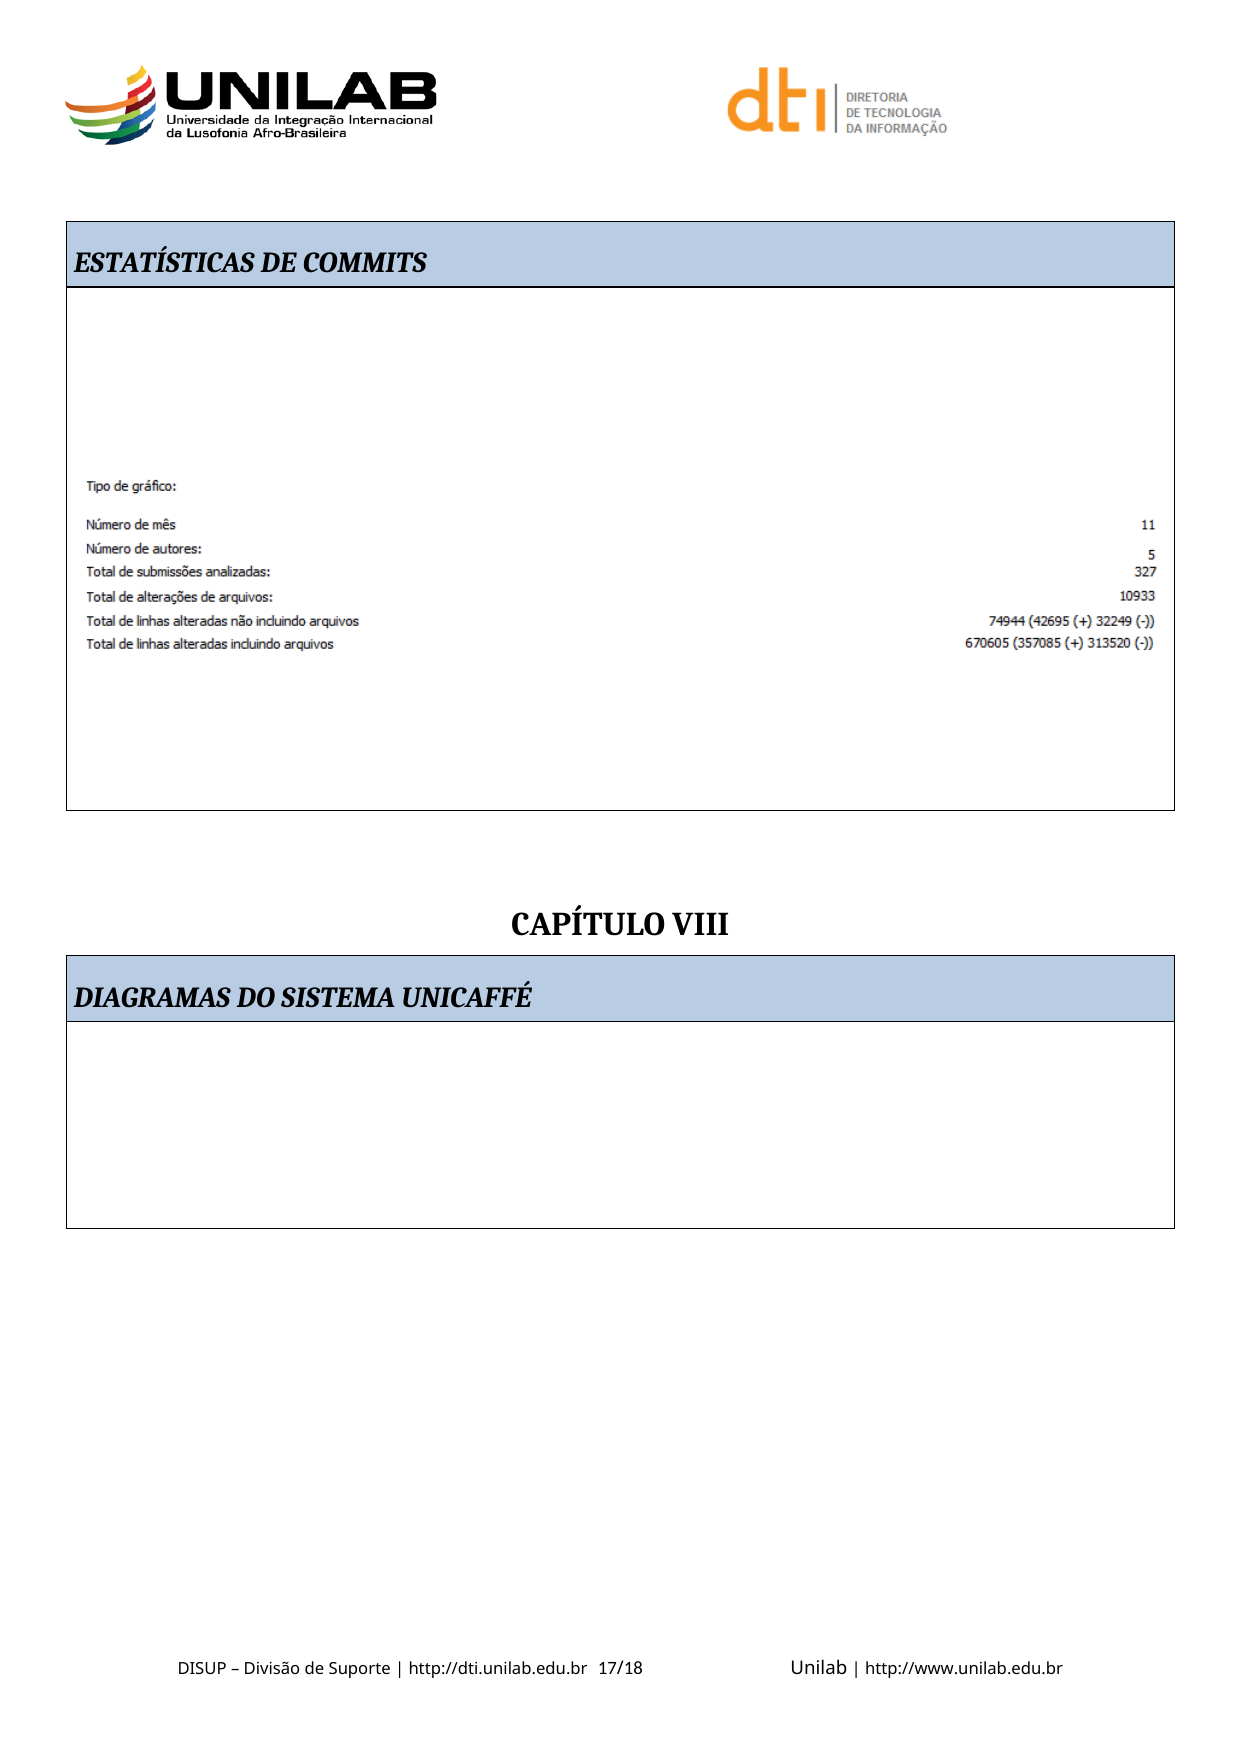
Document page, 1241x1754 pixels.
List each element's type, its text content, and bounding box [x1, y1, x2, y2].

table_header DIAGRAMAS DO SISTEMA UNICAFFÉ [67, 956, 1174, 1021]
table_cell [67, 1022, 1174, 1228]
subtitle CAPÍTULO VIII [75, 905, 1165, 943]
picture [75, 462, 1165, 673]
picture [727, 56, 955, 145]
table_cell [67, 288, 1174, 810]
table_header ESTATÍSTICAS DE COMMITS [67, 222, 1174, 286]
